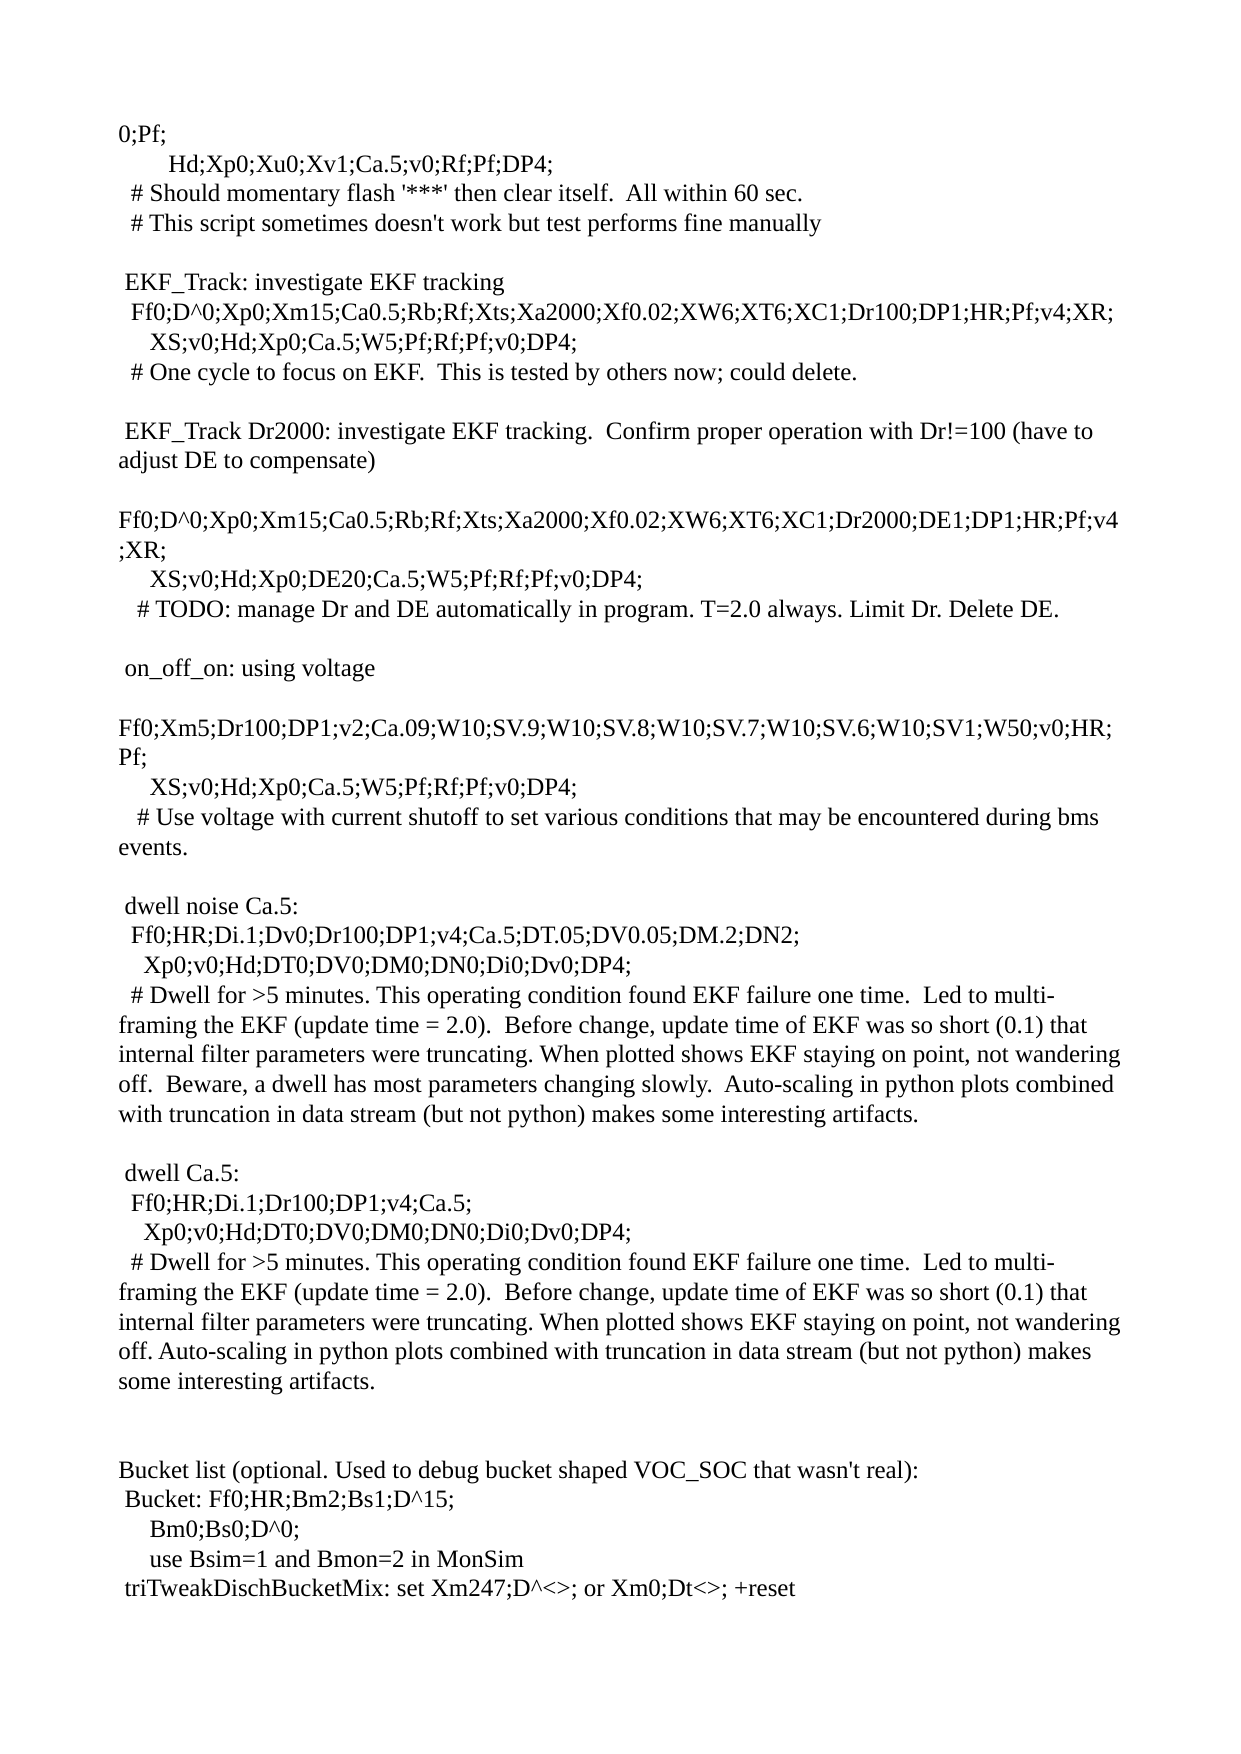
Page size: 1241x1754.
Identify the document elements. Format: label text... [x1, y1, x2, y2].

text XS;v0;Hd;Xp0;Ca.5;W5;Pf;Rf;Pf;v0;DP4; [118, 771, 1122, 801]
text Bm0;Bs0;D^0; [118, 1513, 1122, 1543]
text XS;v0;Hd;Xp0;Ca.5;W5;Pf;Rf;Pf;v0;DP4; [118, 326, 1122, 356]
text Ff0;HR;Di.1;Dv0;Dr100;DP1;v4;Ca.5;DT.05;DV0.05;DM.2;DN2; [118, 920, 1122, 949]
text Ff0;Xm5;Dr100;DP1;v2;Ca.09;W10;SV.9;W10;SV.8;W10;SV.7;W10;SV.6;W10;SV1;W50;v0;HR;Pf; [118, 682, 1122, 771]
text XS;v0;Hd;Xp0;DE20;Ca.5;W5;Pf;Rf;Pf;v0;DP4; [118, 563, 1122, 593]
text use Bsim=1 and Bmon=2 in MonSim [118, 1543, 1122, 1573]
text Bucket list (optional. Used to debug bucket shaped VOC_SOC that wasn't real): [118, 1454, 1122, 1483]
text Ff0;HR;Di.1;Dr100;DP1;v4;Ca.5; [118, 1187, 1122, 1217]
text triTweakDischBucketMix: set Xm247;D^<>; or Xm0;Dt<>; +reset [118, 1573, 1122, 1602]
text EKF_Track: investigate EKF tracking [118, 267, 1122, 296]
text Ff0;D^0;Xp0;Xm15;Ca0.5;Rb;Rf;Xts;Xa2000;Xf0.02;XW6;XT6;XC1;Dr2000;DE1;DP1;HR;Pf;v4;XR; [118, 474, 1122, 563]
text Ff0;D^0;Xp0;Xm15;Ca0.5;Rb;Rf;Xts;Xa2000;Xf0.02;XW6;XT6;XC1;Dr100;DP1;HR;Pf;v4;XR; [118, 296, 1122, 326]
text dwell noise Ca.5: [118, 890, 1122, 920]
text 0;Pf; [118, 118, 1122, 148]
text # Use voltage with current shutoff to set various conditions that may be encountered during bms events. [118, 801, 1122, 860]
text # TODO: manage Dr and DE automatically in program. T=2.0 always. Limit Dr. Delete DE. [118, 593, 1122, 623]
text # One cycle to focus on EKF. This is tested by others now; could delete. [118, 356, 1122, 385]
text # Dwell for >5 minutes. This operating condition found EKF failure one time. Led to multi-framing the EKF (update time = 2.0). Before change, update time of EKF was so short (0.1) that internal filter parameters were truncating. When plotted shows EKF staying on point, not wandering off. Auto-scaling in python plots combined with truncation in data stream (but not python) makes some interesting artifacts. [118, 1246, 1122, 1395]
text Bucket: Ff0;HR;Bm2;Bs1;D^15; [118, 1483, 1122, 1513]
text # Dwell for >5 minutes. This operating condition found EKF failure one time. Led to multi-framing the EKF (update time = 2.0). Before change, update time of EKF was so short (0.1) that internal filter parameters were truncating. When plotted shows EKF staying on point, not wandering off. Beware, a dwell has most parameters changing slowly. Auto-scaling in python plots combined with truncation in data stream (but not python) makes some interesting artifacts. [118, 979, 1122, 1127]
text Xp0;v0;Hd;DT0;DV0;DM0;DN0;Di0;Dv0;DP4; [118, 1217, 1122, 1246]
text Hd;Xp0;Xu0;Xv1;Ca.5;v0;Rf;Pf;DP4; [118, 148, 1122, 177]
text # Should momentary flash '***' then clear itself. All within 60 sec. [118, 177, 1122, 207]
text dwell Ca.5: [118, 1157, 1122, 1187]
text # This script sometimes doesn't work but test performs fine manually [118, 207, 1122, 237]
text on_off_on: using voltage [118, 652, 1122, 682]
text Xp0;v0;Hd;DT0;DV0;DM0;DN0;Di0;Dv0;DP4; [118, 949, 1122, 979]
text EKF_Track Dr2000: investigate EKF tracking. Confirm proper operation with Dr!=100 (have to adjust DE to compensate) [118, 415, 1122, 474]
